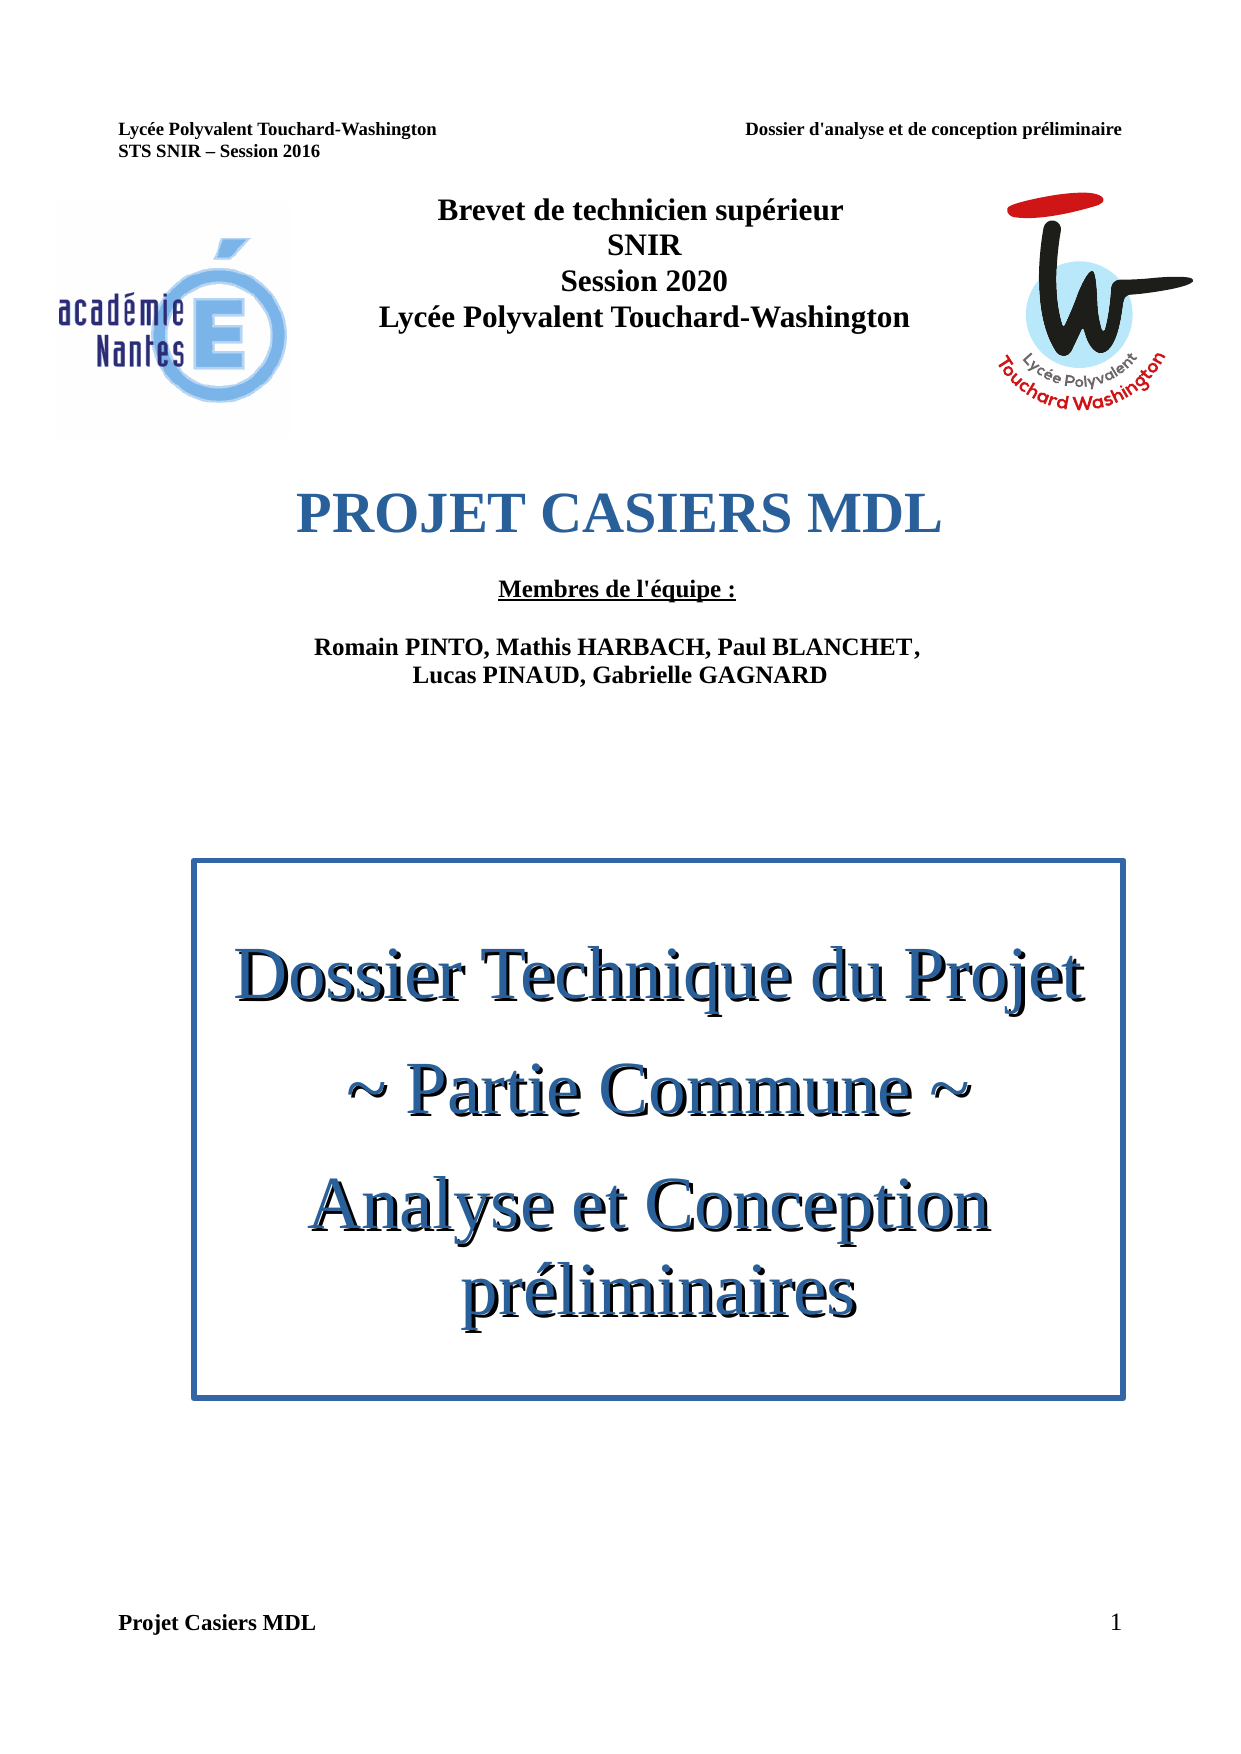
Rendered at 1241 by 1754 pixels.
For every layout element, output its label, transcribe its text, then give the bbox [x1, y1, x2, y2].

text PROJET CASIERS MDL [118, 478, 1122, 545]
text [1058, 227, 1122, 263]
picture [54, 202, 290, 439]
text Session 2020 [290, 263, 1039, 298]
text SNIR [290, 227, 1043, 263]
text Lycée Polyvalent Touchard-Washington [290, 298, 1029, 334]
text Brevet de technicien supérieur [118, 191, 1122, 227]
text Membres de l'équipe : [118, 574, 1122, 603]
text Romain PINTO, Mathis HARBACH, Paul BLANCHET , [118, 632, 1122, 660]
text [1097, 263, 1122, 279]
text Lucas PINAUD, Gabrielle GAGNARD [118, 660, 1122, 689]
